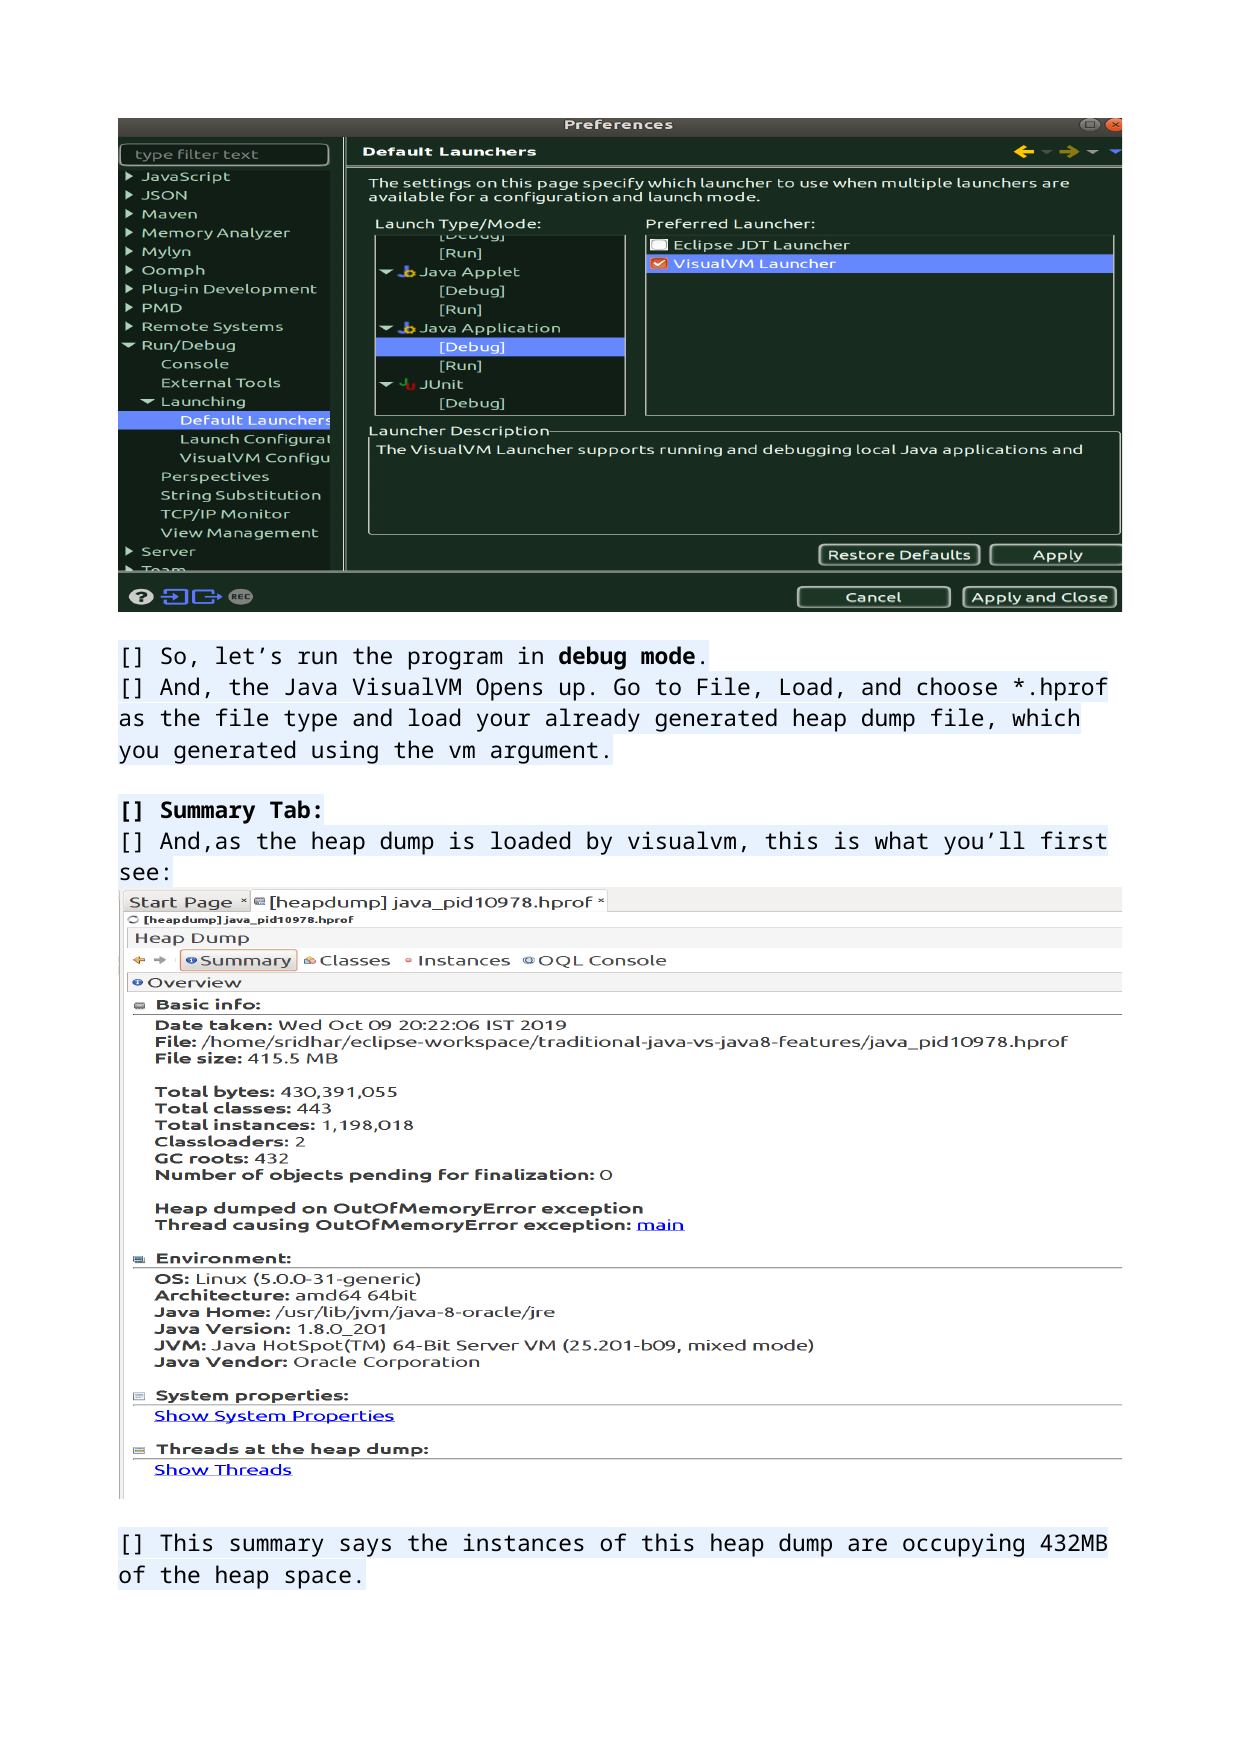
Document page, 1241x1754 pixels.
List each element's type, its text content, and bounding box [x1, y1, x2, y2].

text [] So, let’s run the program in debug mode. [118, 640, 1122, 671]
picture [118, 118, 1123, 612]
text [] This summary says the instances of this heap dump are occupying 432MB of the heap space. [118, 1527, 1122, 1590]
text [] And,as the heap dump is loaded by visualvm, this is what you’ll first see: [118, 825, 1122, 887]
text [] And, the Java VisualVM Opens up. Go to File, Load, and choose *.hprof as the file type and load your already generated heap dump file, which you generated using the vm argument. [118, 671, 1122, 765]
picture [118, 887, 1123, 1499]
text [] Summary Tab: [118, 794, 1122, 825]
